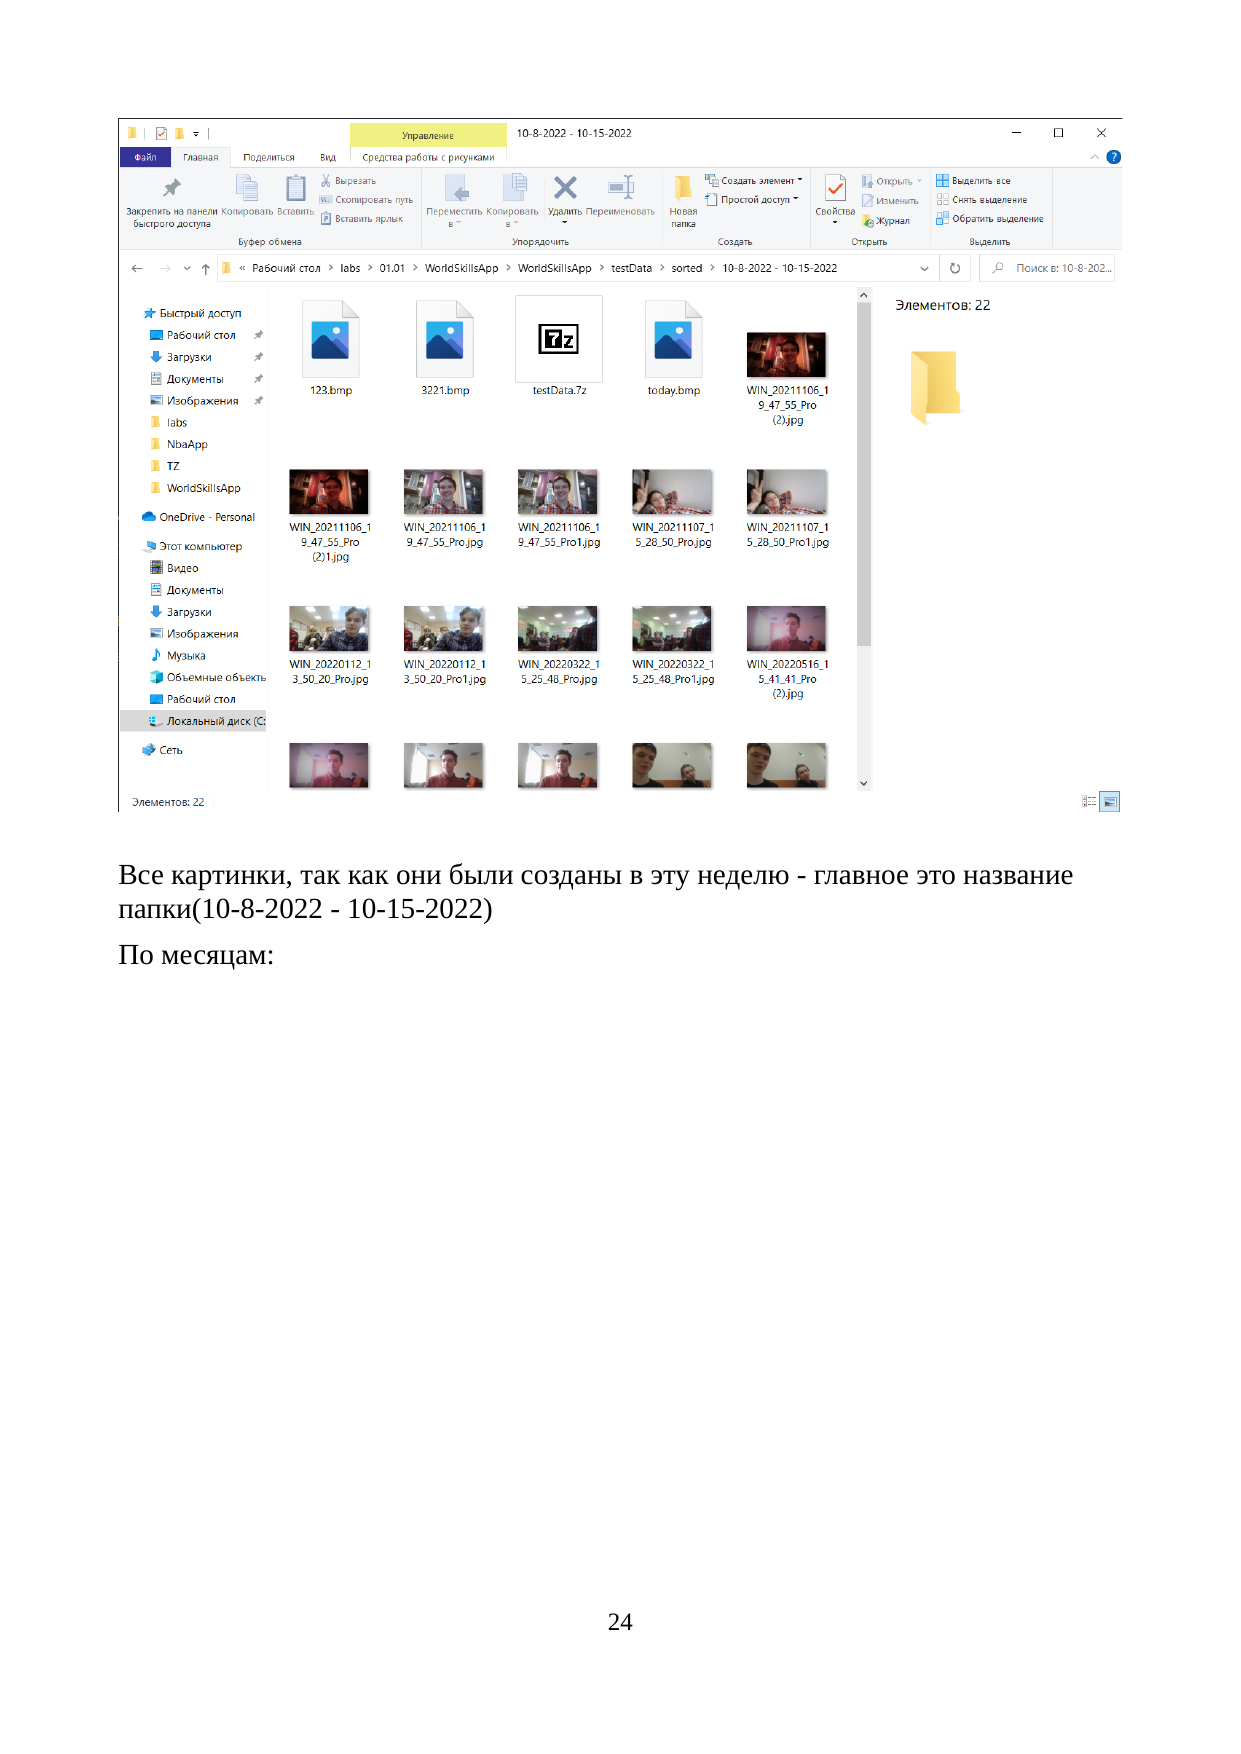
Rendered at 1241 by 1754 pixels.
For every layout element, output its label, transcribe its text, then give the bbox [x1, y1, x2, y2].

text По месяцам: [118, 937, 1122, 971]
text Все картинки, так как они были созданы в эту неделю - главное это название папки(10-8-2022 - 10-15-2022) [118, 857, 1122, 924]
picture [118, 118, 1123, 812]
